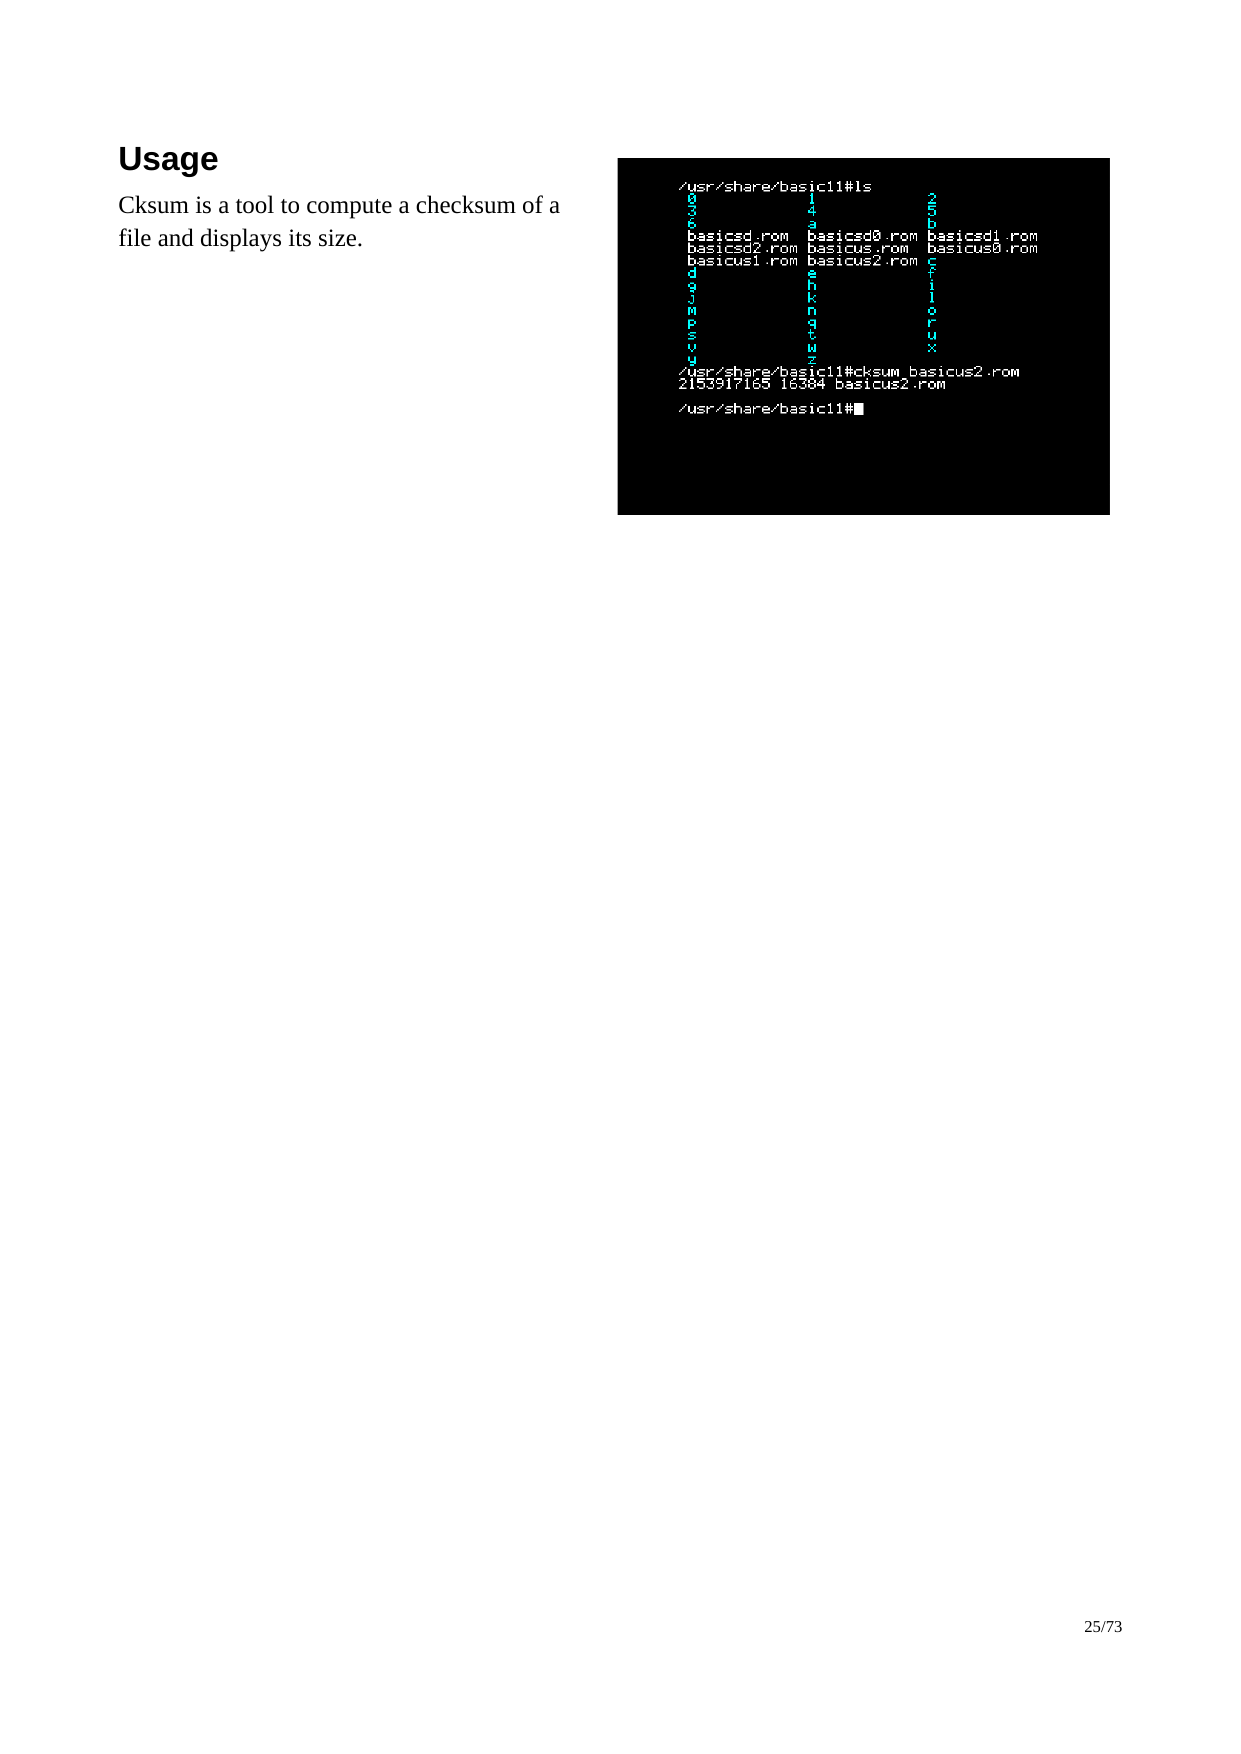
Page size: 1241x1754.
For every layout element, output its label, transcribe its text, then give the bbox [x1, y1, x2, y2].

picture [617, 158, 1110, 515]
subtitle Usage [118, 139, 1122, 178]
text Cksum is a tool to compute a checksum of a file and displays its size. [118, 190, 617, 252]
